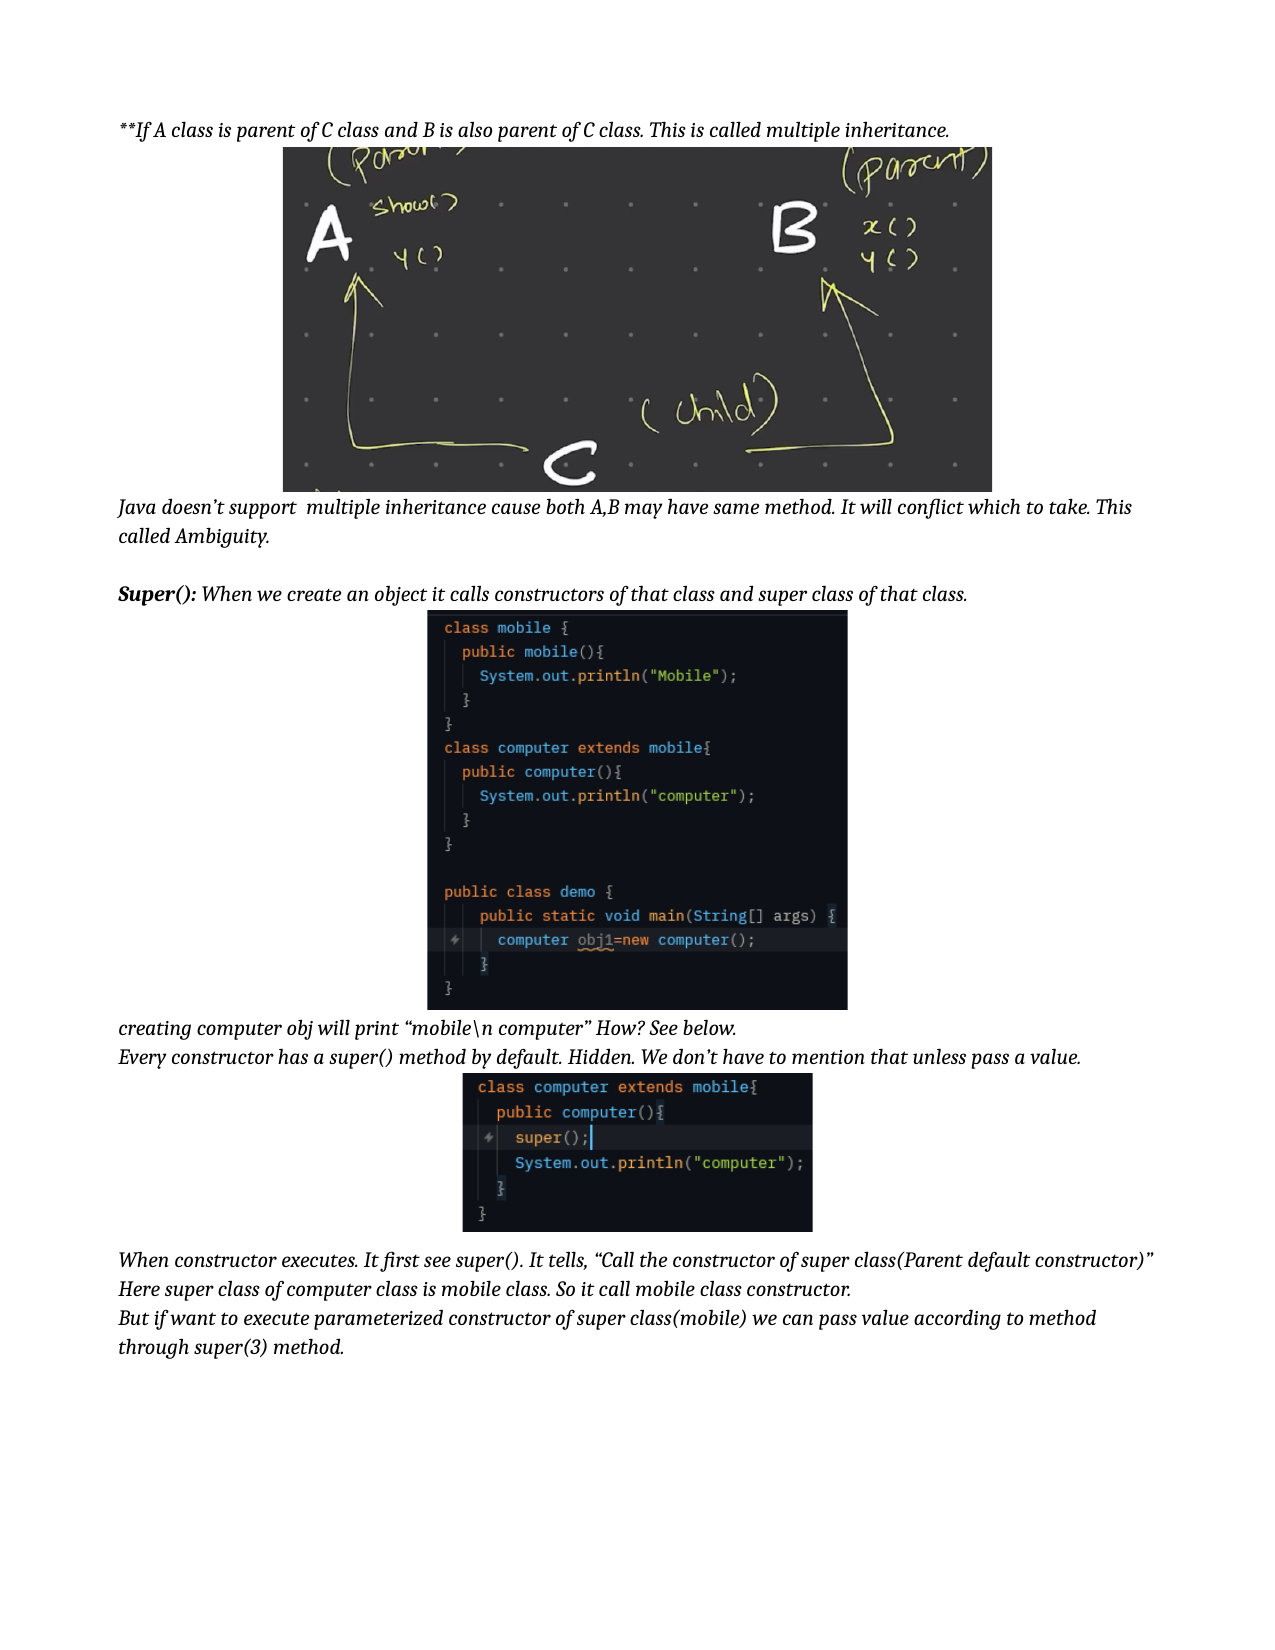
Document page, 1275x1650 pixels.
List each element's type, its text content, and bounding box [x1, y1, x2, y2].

text When constructor executes. It first see super(). It tells, “Call the constructor of super class(Parent default constructor)” [118, 1247, 1157, 1273]
picture [427, 610, 848, 1010]
text Java doesn’t support multiple inheritance cause both A,B may have same method. It will conflict which to take. This called Ambiguity. [118, 494, 1157, 549]
text creating computer obj will print “mobile\n computer” How? See below. [118, 1016, 1157, 1041]
text Every constructor has a super() method by default. Hidden. We don’t have to mention that unless pass a value. [118, 1045, 1157, 1070]
picture [282, 147, 993, 492]
picture [462, 1073, 813, 1232]
text But if want to execute parameterized constructor of super class(mobile) we can pass value according to method through super(3) method. [118, 1305, 1157, 1359]
text **If A class is parent of C class and B is also parent of C class. This is called multiple inheritance. [118, 118, 1157, 143]
text Super(): When we create an object it calls constructors of that class and super class of that class. [118, 581, 1157, 607]
text Here super class of computer class is mobile class. So it call mobile class constructor. [118, 1276, 1157, 1302]
